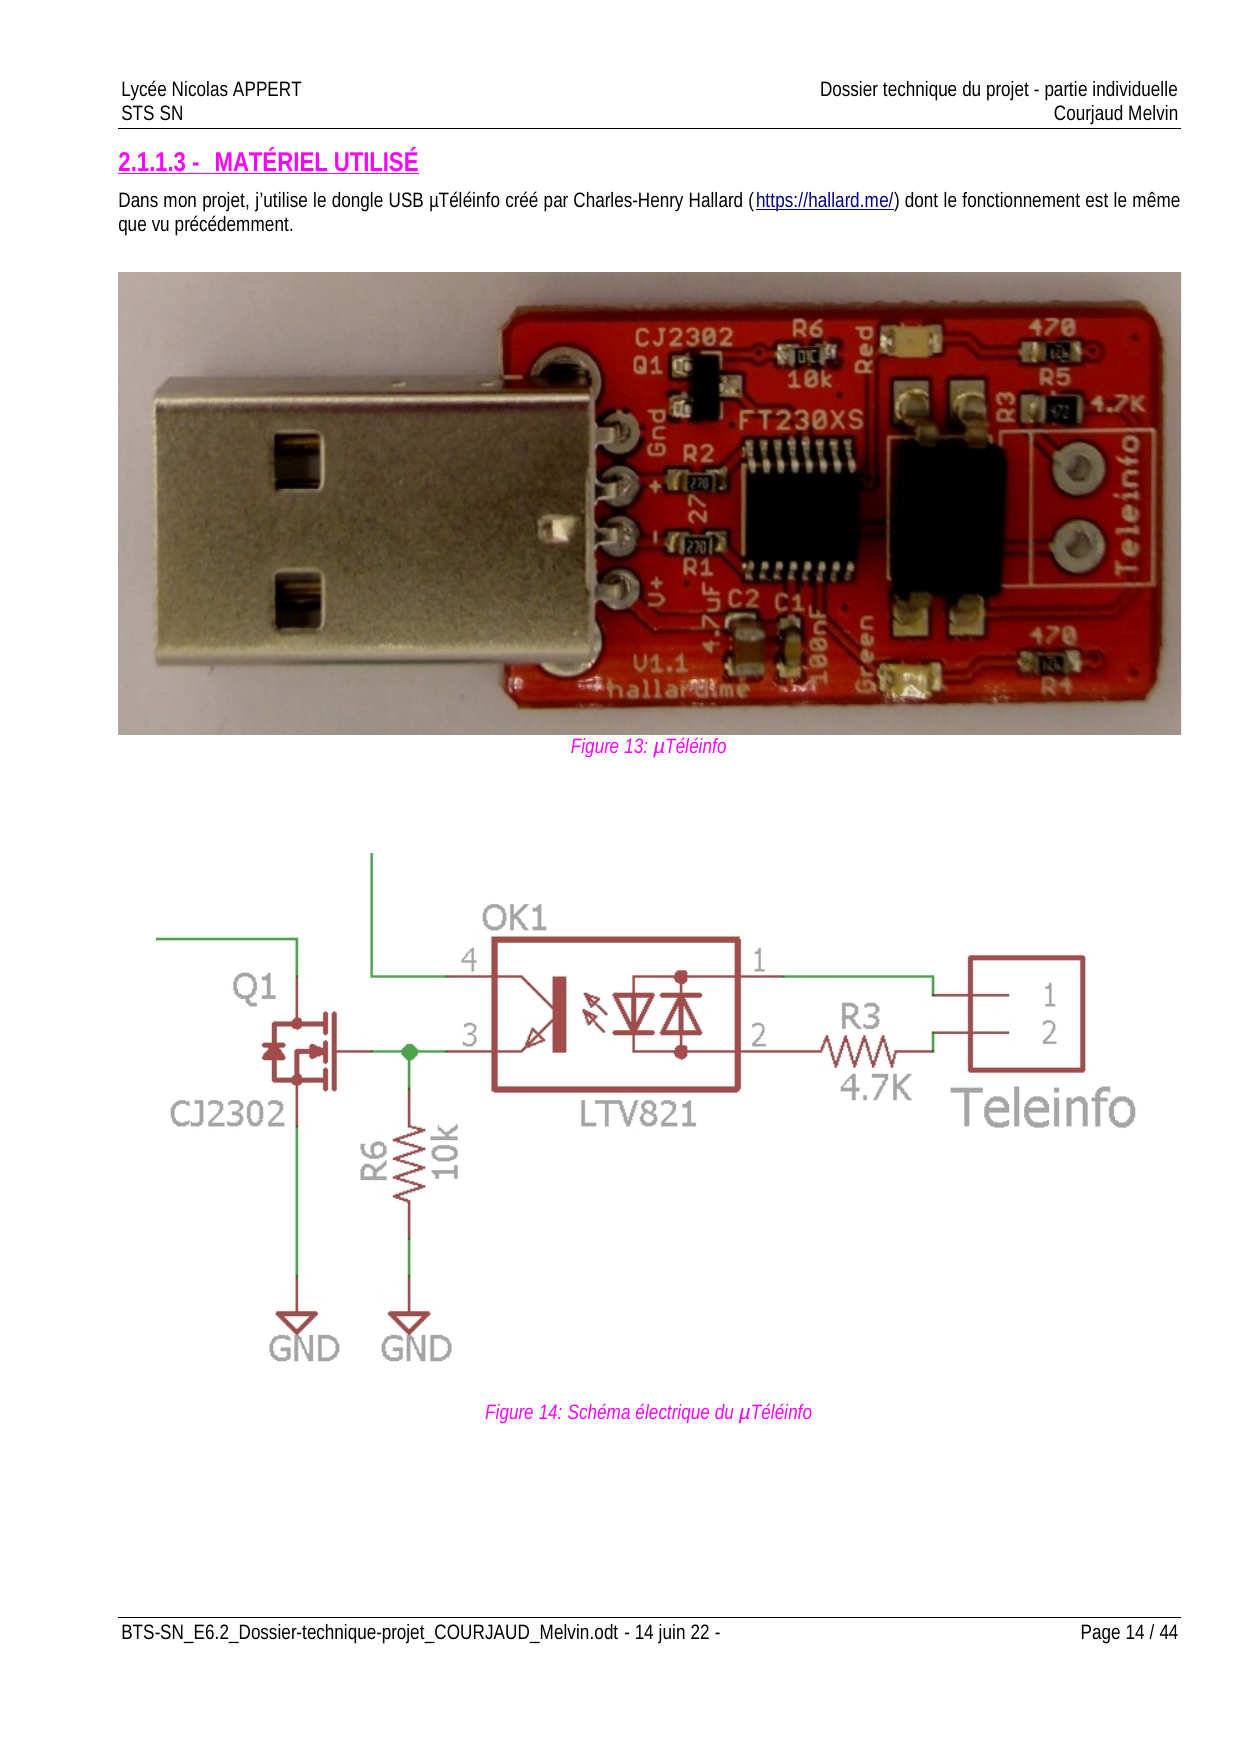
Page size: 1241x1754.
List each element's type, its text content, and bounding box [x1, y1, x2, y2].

text Figure 14: Schéma électrique du µTéléinfo [156, 1400, 1143, 1424]
picture [156, 853, 1144, 1400]
picture [118, 272, 1182, 735]
text Figure 13: µTéléinfo [118, 735, 1181, 758]
subtitle Matériel utilisé [118, 145, 1181, 176]
text Dans mon projet, j’utilise le dongle USB µTéléinfo créé par Charles-Henry Hallard (https://hallard.me/) dont le fonctionnement est le même que vu précédemment. [118, 188, 1181, 236]
